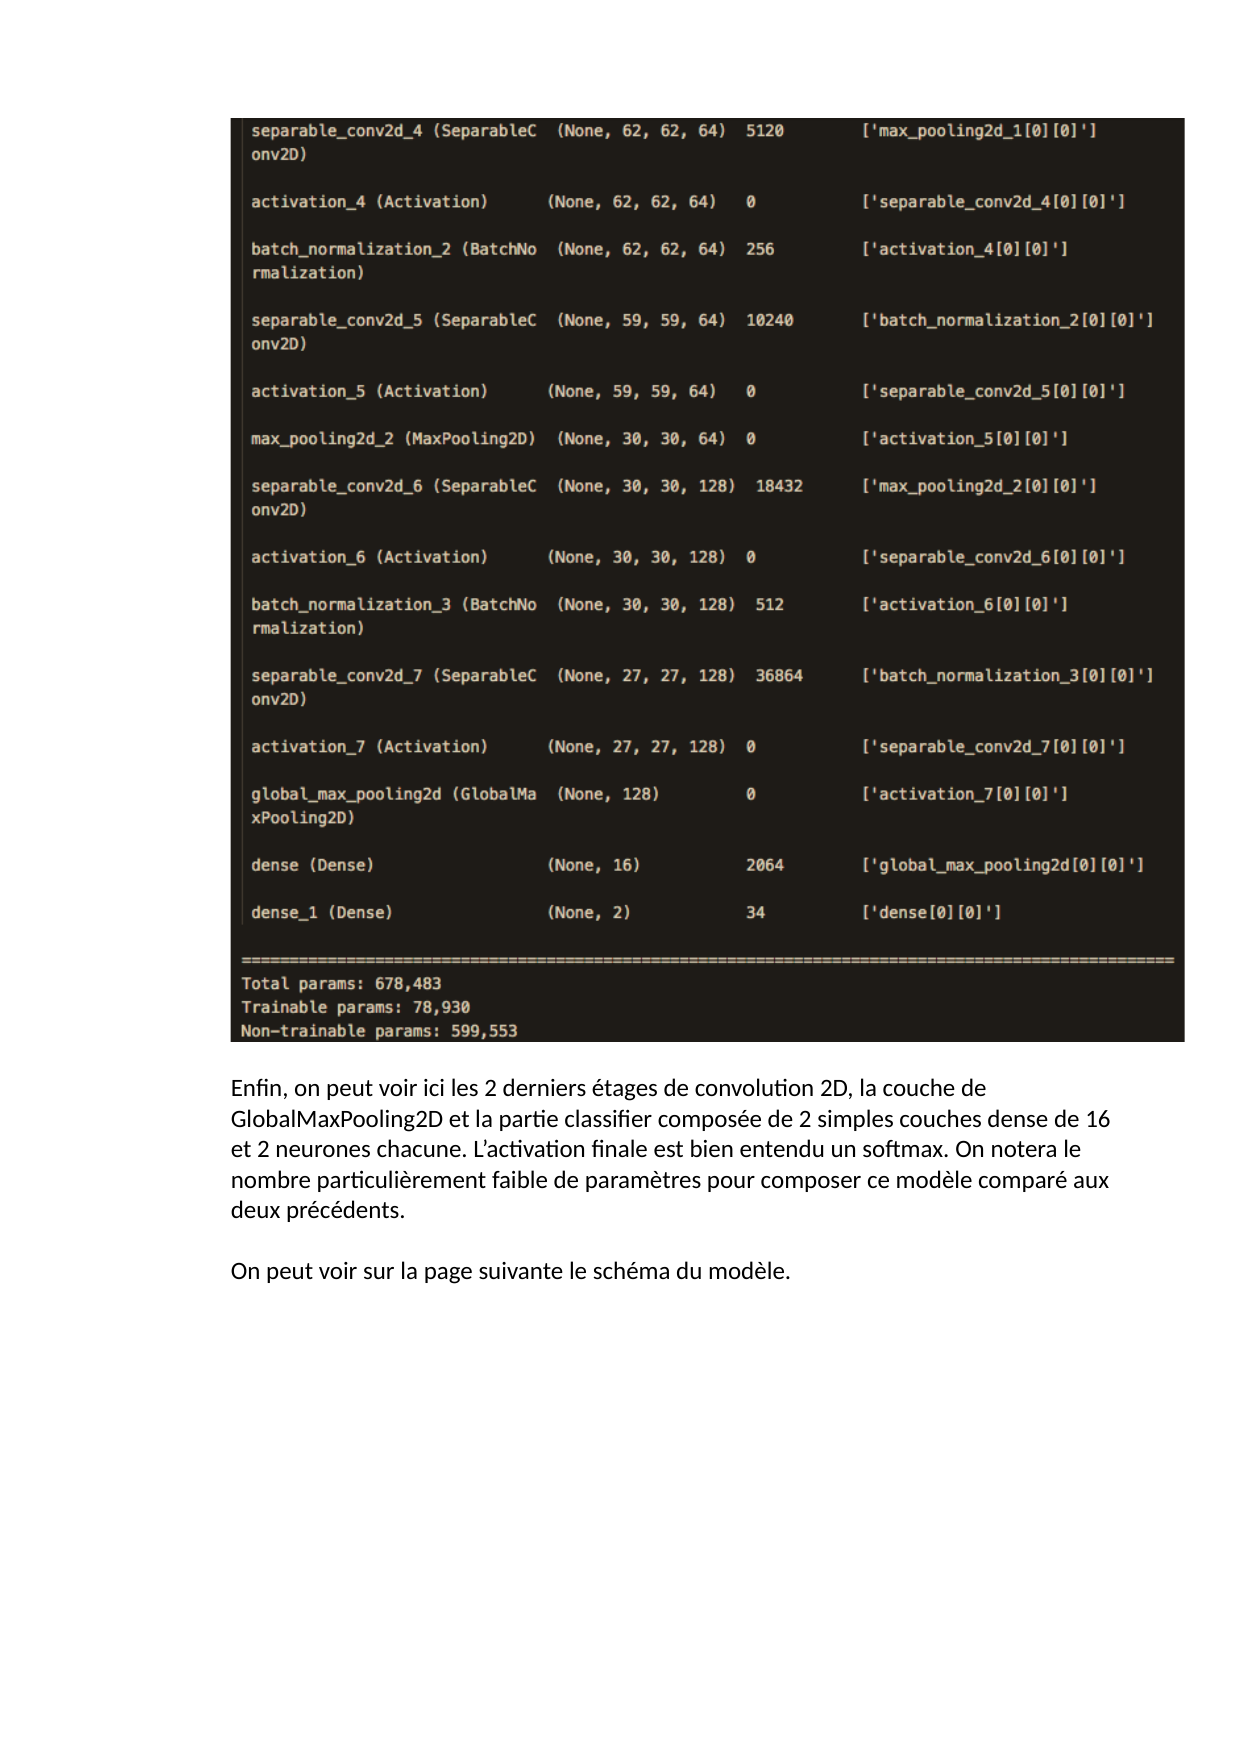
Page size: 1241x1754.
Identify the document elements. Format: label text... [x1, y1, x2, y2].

picture [230, 118, 1185, 1042]
list Enfin, on peut voir ici les 2 derniers étages de convolution 2D, la couche de GlobalMaxPooling2D et la partie classifier composée de 2 simples couches dense de 16 et 2 neurones chacune. L’activation finale est bien entendu un softmax. On notera le nombre particulièrement faible de paramètres pour composer ce modèle comparé aux deux précédents. On peut voir sur la page suivante le schéma du modèle. [193, 118, 1122, 1286]
